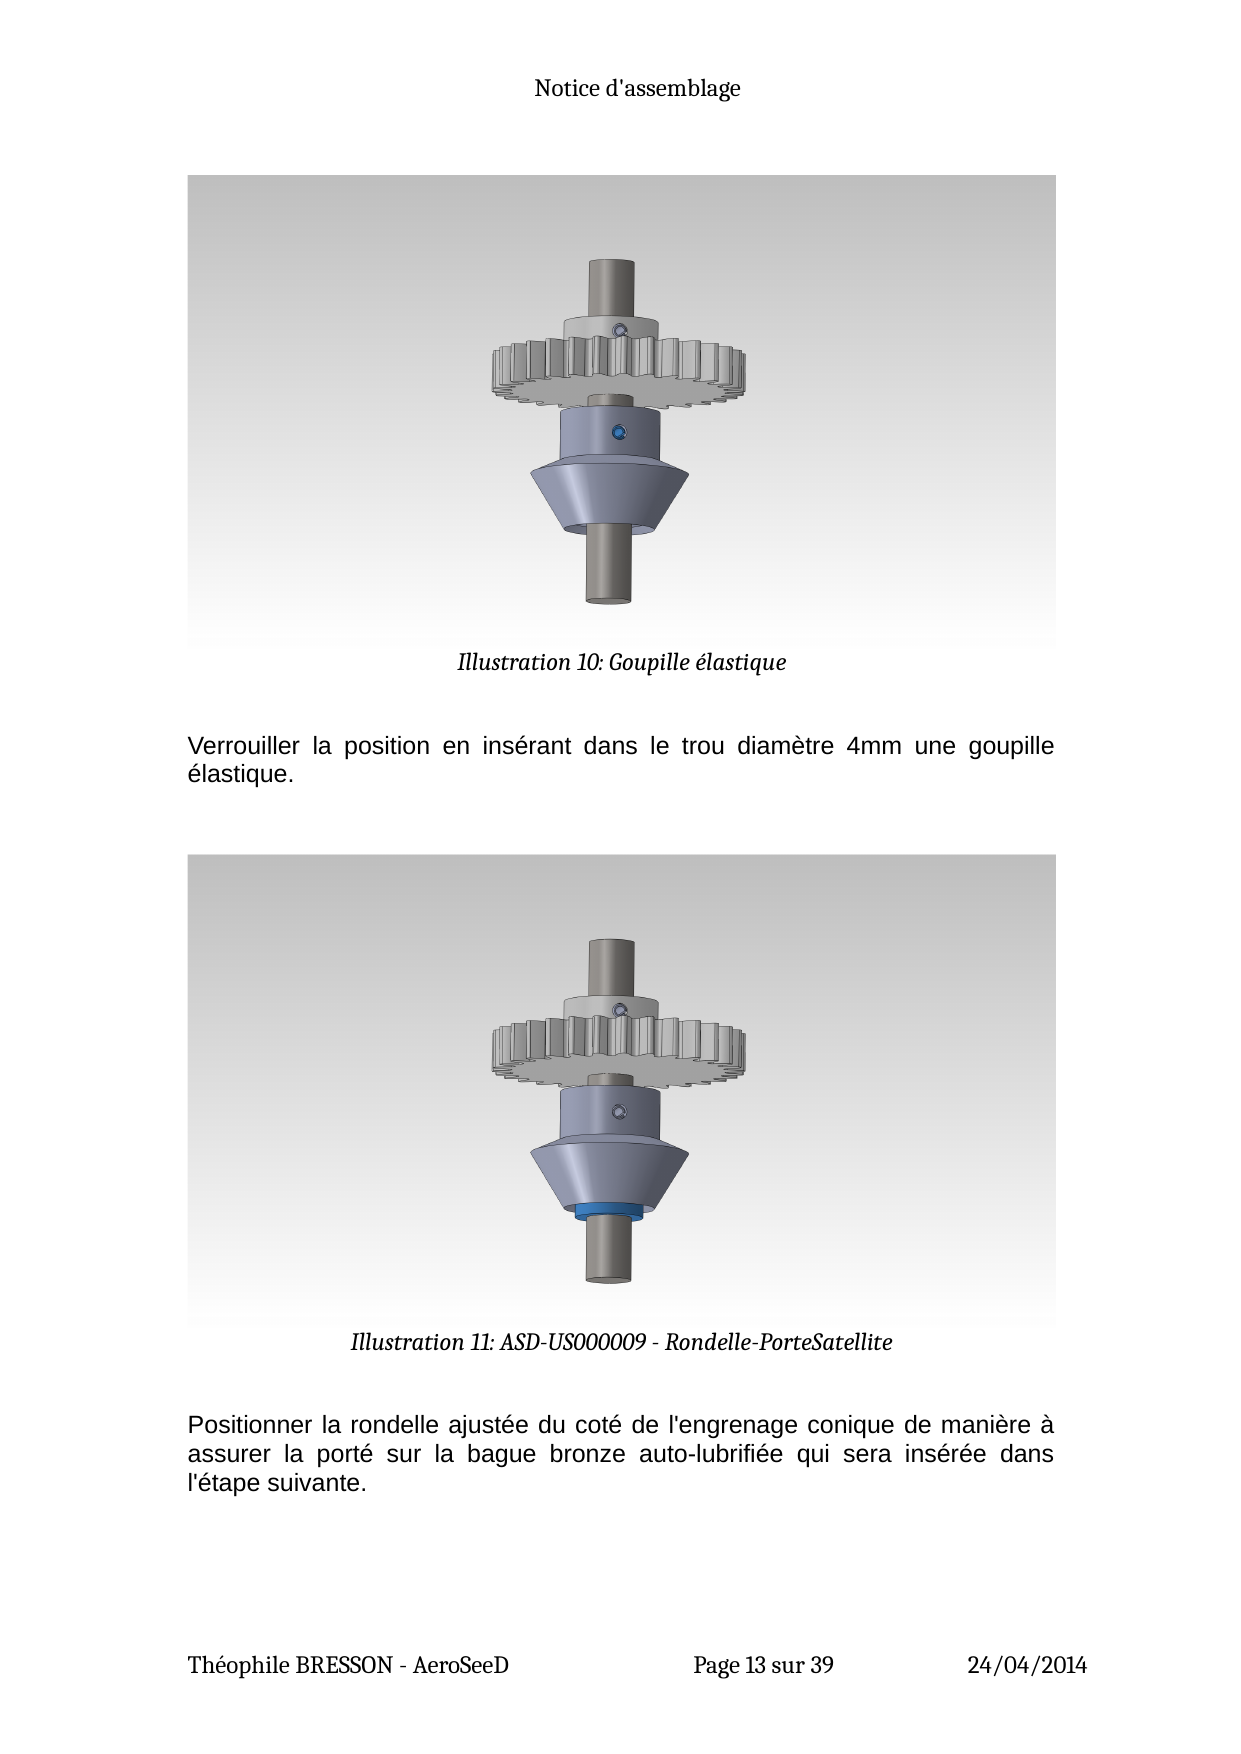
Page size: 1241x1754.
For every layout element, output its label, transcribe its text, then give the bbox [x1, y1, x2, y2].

picture [187, 175, 1056, 649]
text Illustration 11: ASD-US000009 - Rondelle-PorteSatellite [187, 1328, 1056, 1356]
text Illustration 10: Goupille élastique [187, 649, 1056, 677]
text Verrouiller la position en insérant dans le trou diamètre 4mm une goupille élastique. [187, 731, 1056, 788]
picture [187, 854, 1056, 1328]
text Positionner la rondelle ajustée du coté de l'engrenage conique de manière à assurer la porté sur la bague bronze auto-lubrifiée qui sera insérée dans l'étape suivante. [187, 1410, 1056, 1496]
